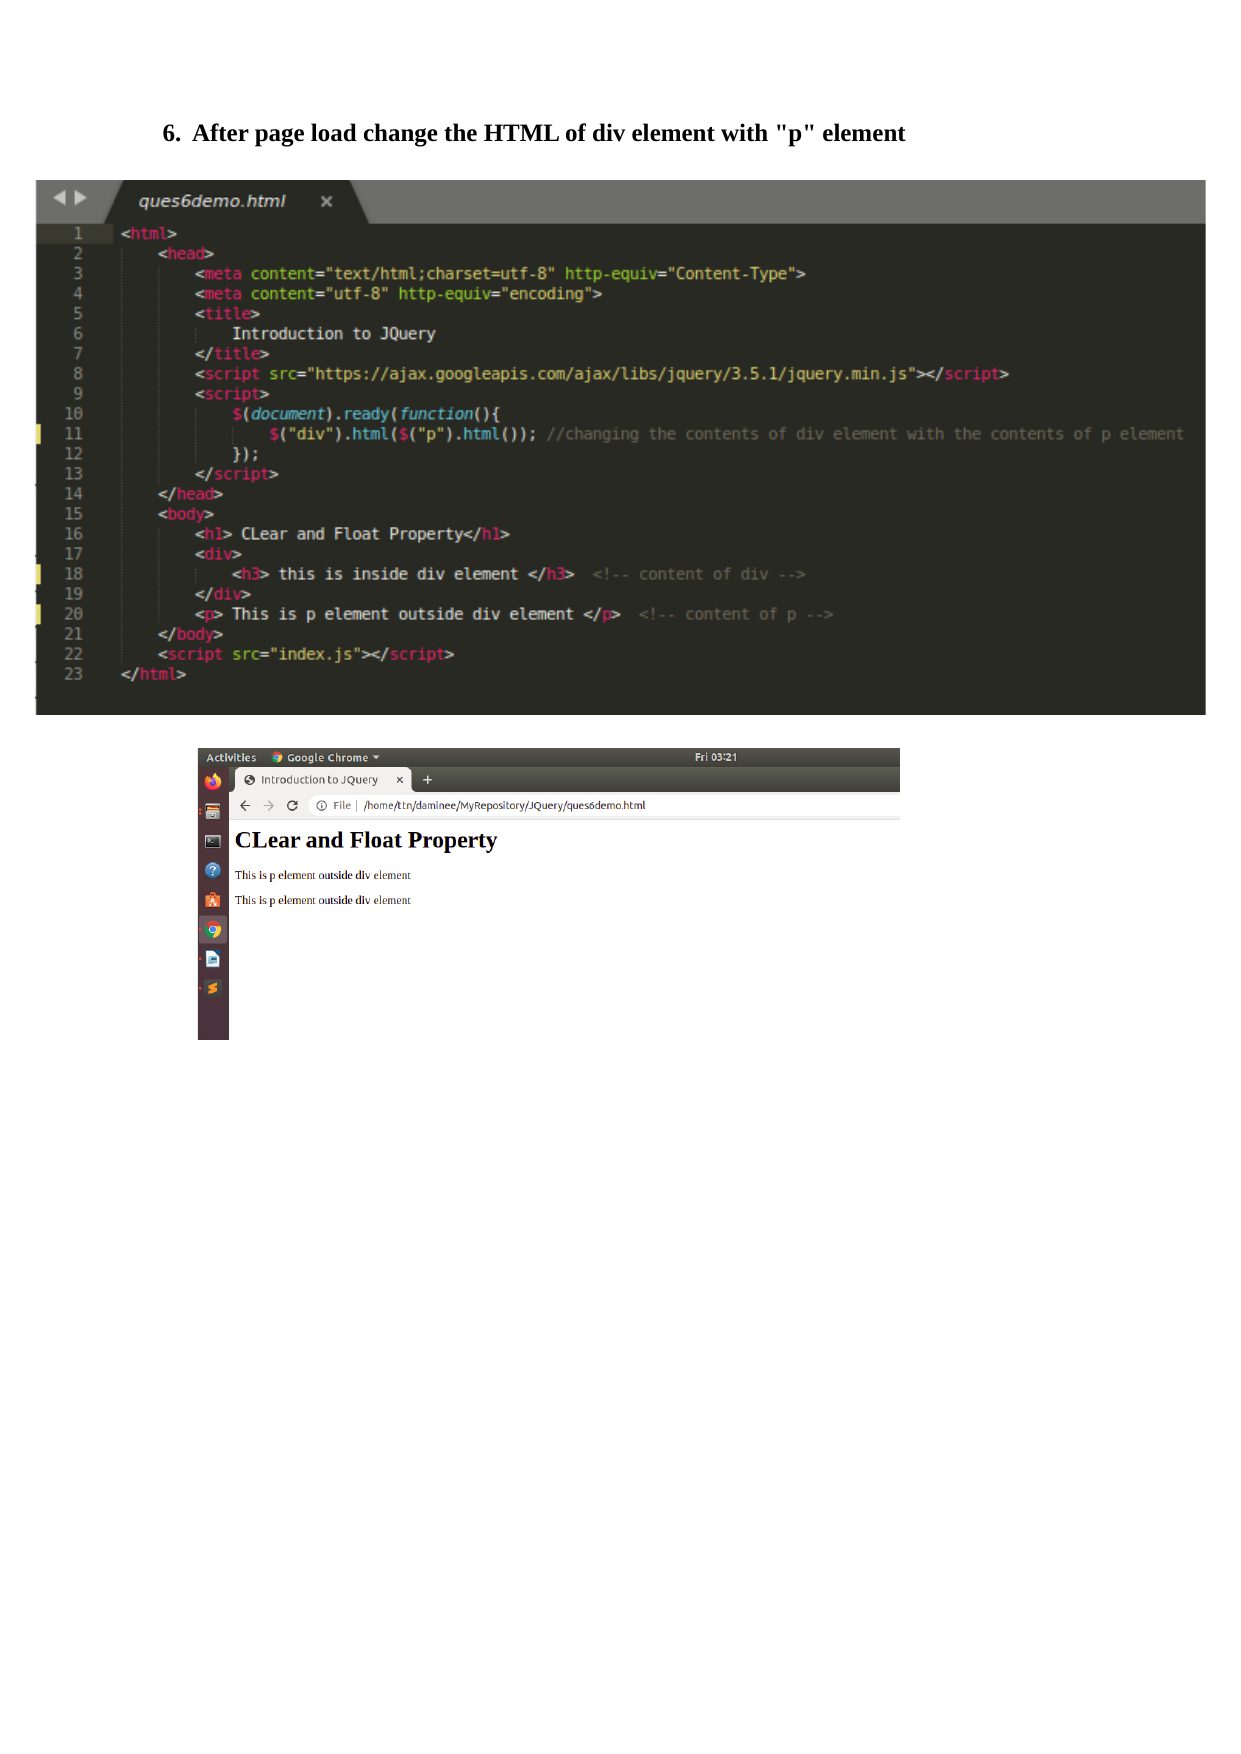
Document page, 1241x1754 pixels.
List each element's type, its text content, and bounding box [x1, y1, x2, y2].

picture [197, 748, 900, 1040]
list After page load change the HTML of div element with "p" element [162, 118, 1122, 147]
picture [34, 180, 1206, 715]
